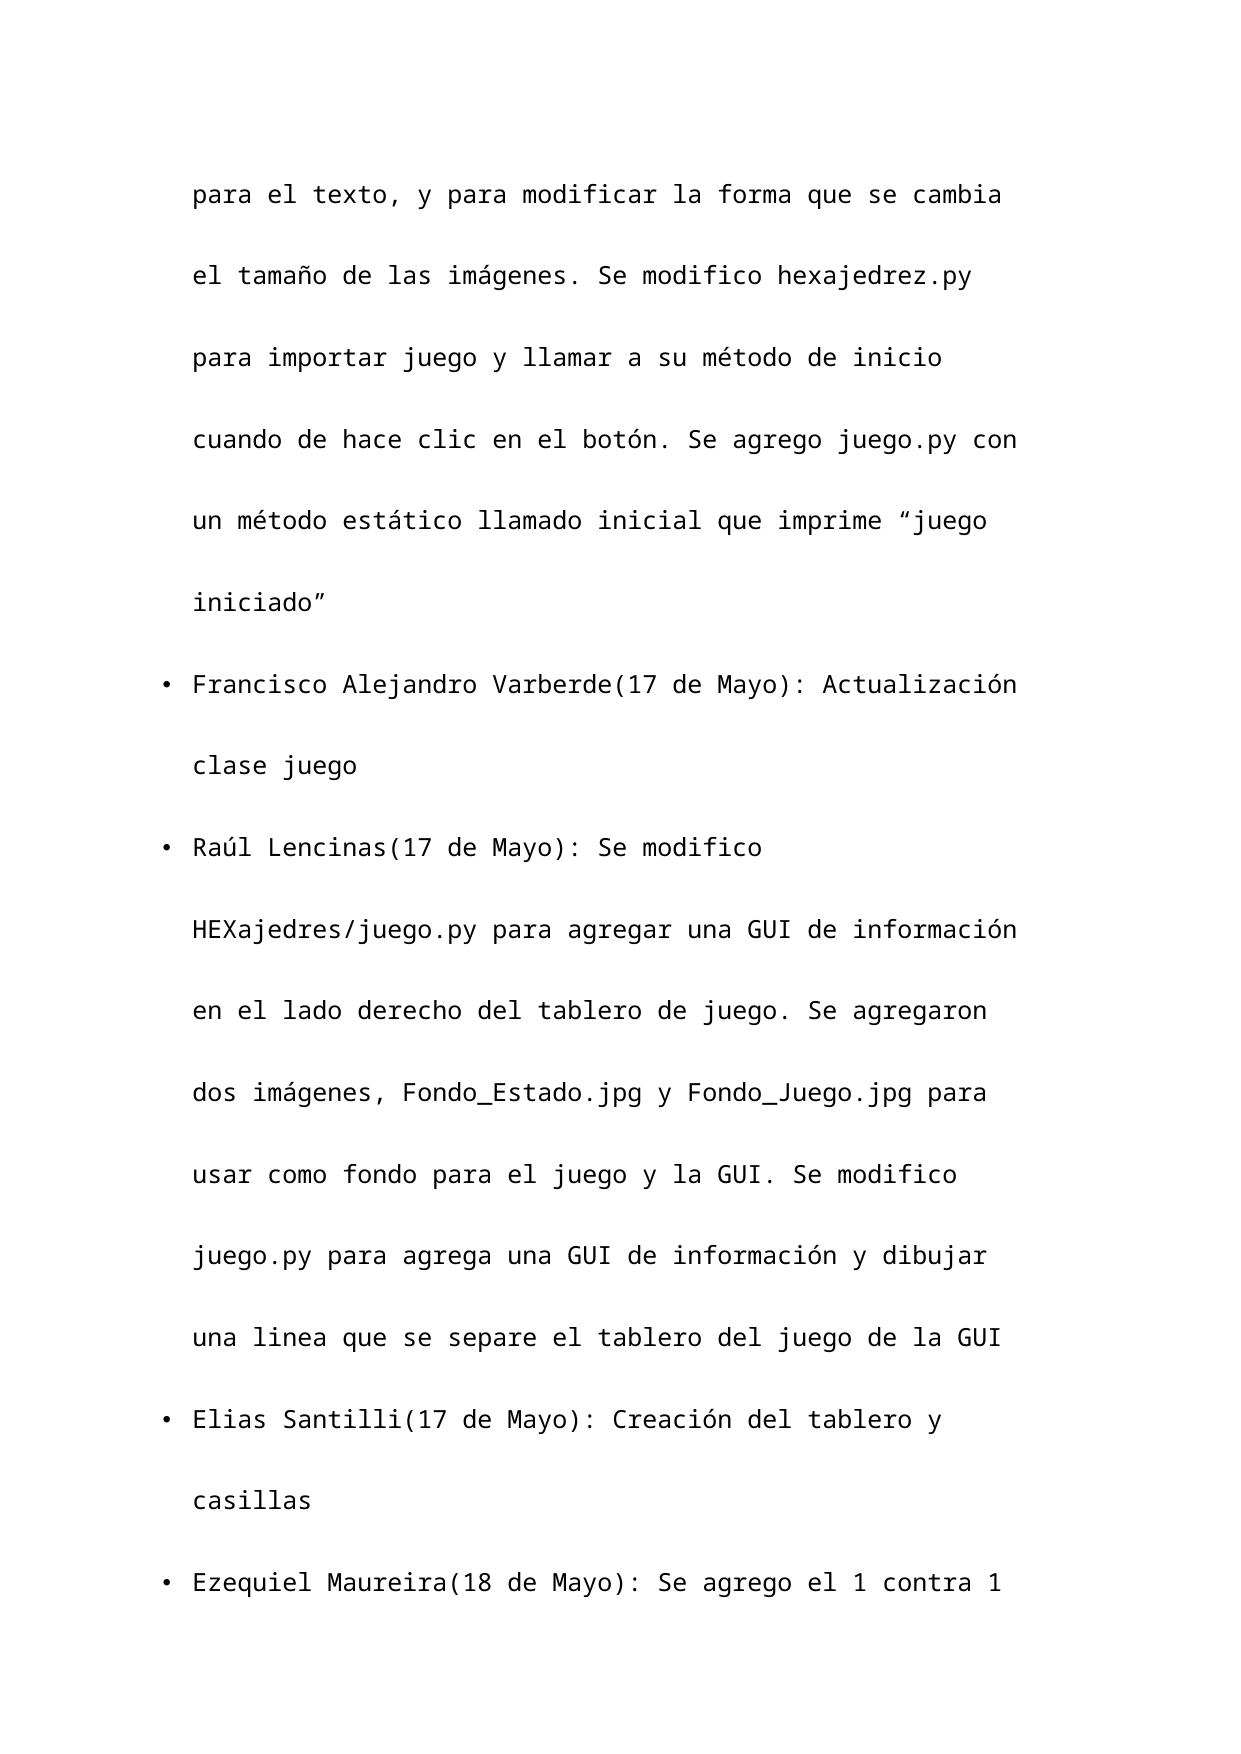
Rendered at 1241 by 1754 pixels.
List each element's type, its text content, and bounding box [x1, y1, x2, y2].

list Francisco Alejandro Varberde(17 de Mayo): Actualización clase juego [162, 666, 1038, 782]
list Raúl Lencinas(17 de Mayo): Se modifico HEXajedres/juego.py para agregar una GUI de información en el lado derecho del tablero de juego. Se agregaron dos imágenes, Fondo_Estado.jpg y Fondo_Juego.jpg para usar como fondo para el juego y la GUI. Se modifico juego.py para agrega una GUI de información y dibujar una linea que se separe el tablero del juego de la GUI [162, 830, 1038, 1354]
list para el texto, y para modificar la forma que se cambia el tamaño de las imágenes. Se modifico hexajedrez.py para importar juego y llamar a su método de inicio cuando de hace clic en el botón. Se agrego juego.py con un método estático llamado inicial que imprime “juego iniciado” [162, 176, 1038, 619]
list Elias Santilli(17 de Mayo): Creación del tablero y casillas [162, 1401, 1038, 1517]
list Ezequiel Maureira(18 de Mayo): Se agrego el 1 contra 1 [162, 1565, 1038, 1599]
